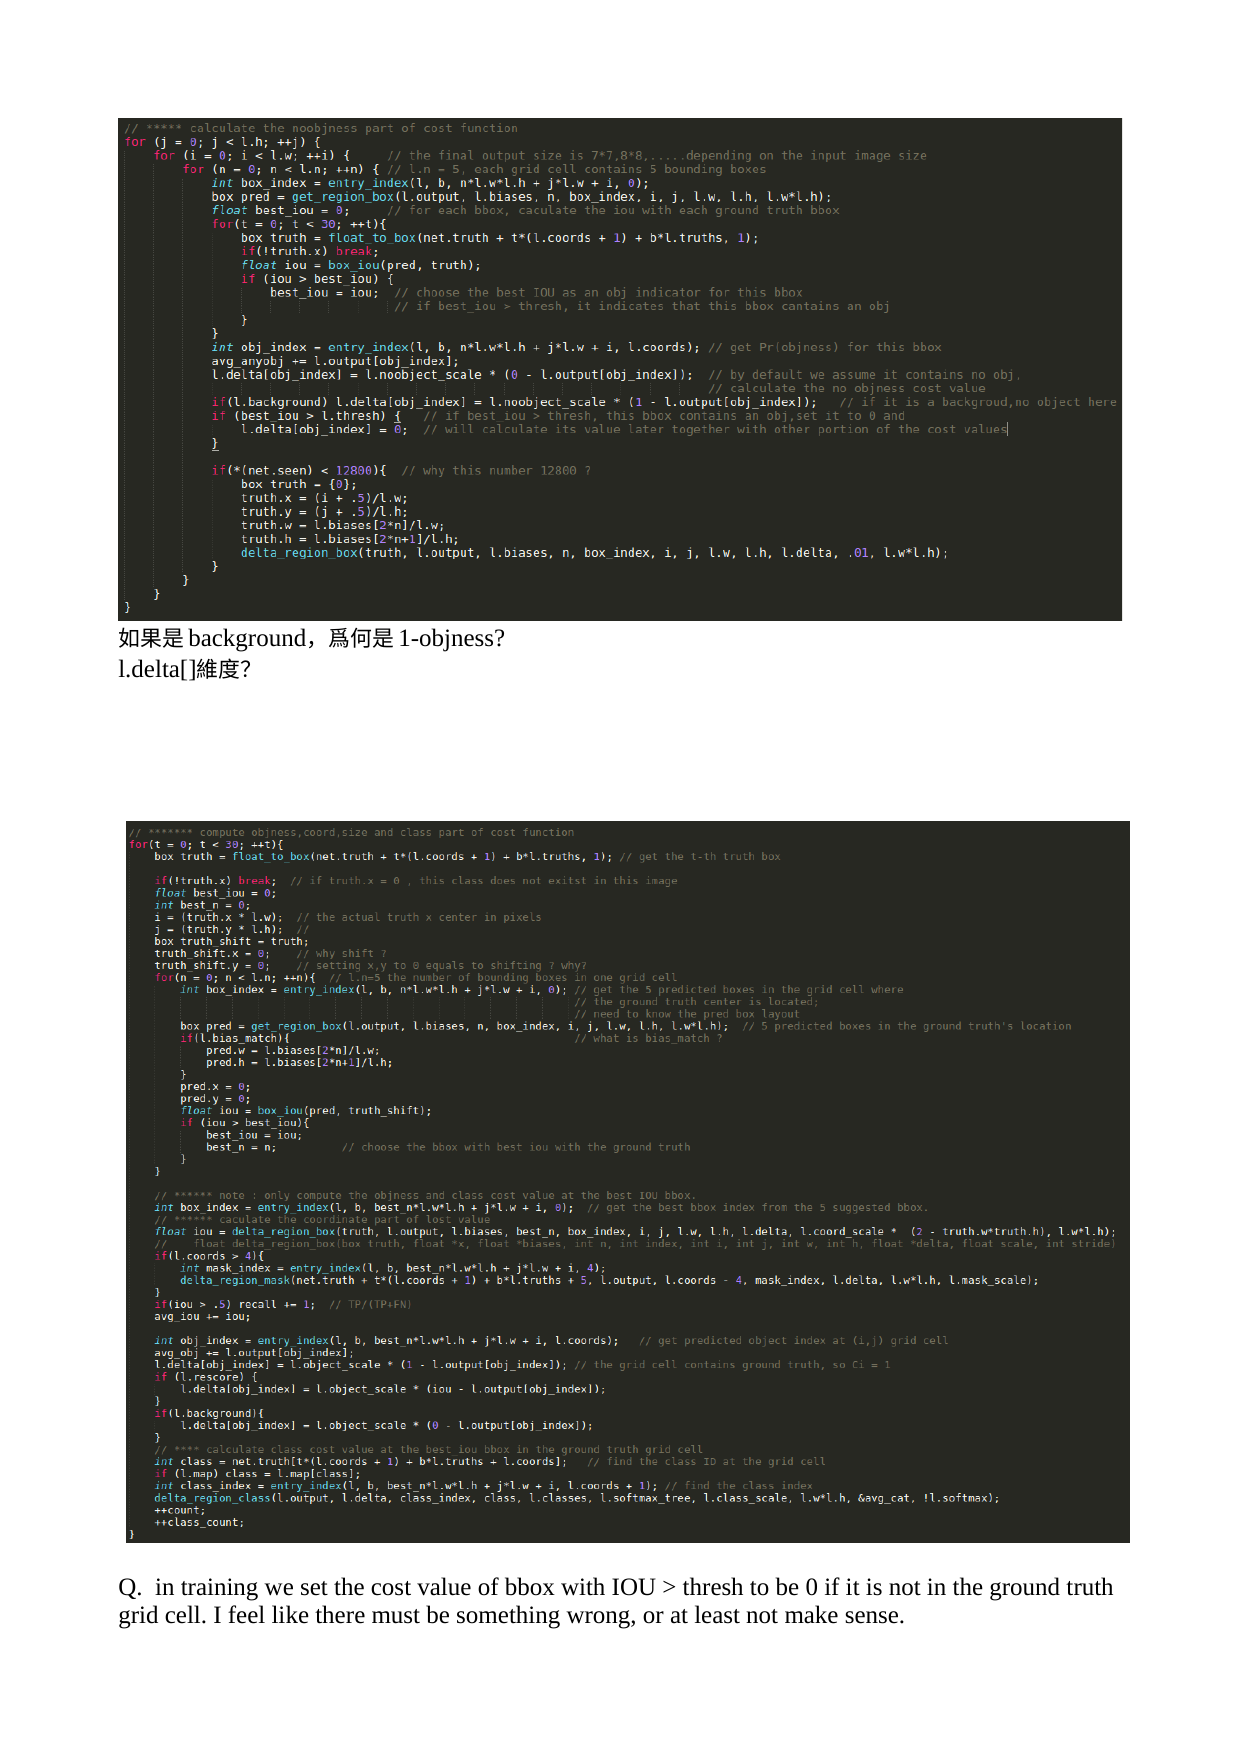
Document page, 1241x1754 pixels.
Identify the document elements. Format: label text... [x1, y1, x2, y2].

picture [118, 118, 1123, 621]
text l.delta[]維度？ [118, 652, 1122, 684]
text Q. in training we set the cost value of bbox with IOU > thresh to be 0 if it is not in the ground truth grid cell. I feel like there must be something wrong, or at least not make sense. [118, 1572, 1122, 1629]
text 如果是background，爲何是1-objness? [118, 621, 1122, 652]
picture [126, 821, 1130, 1543]
